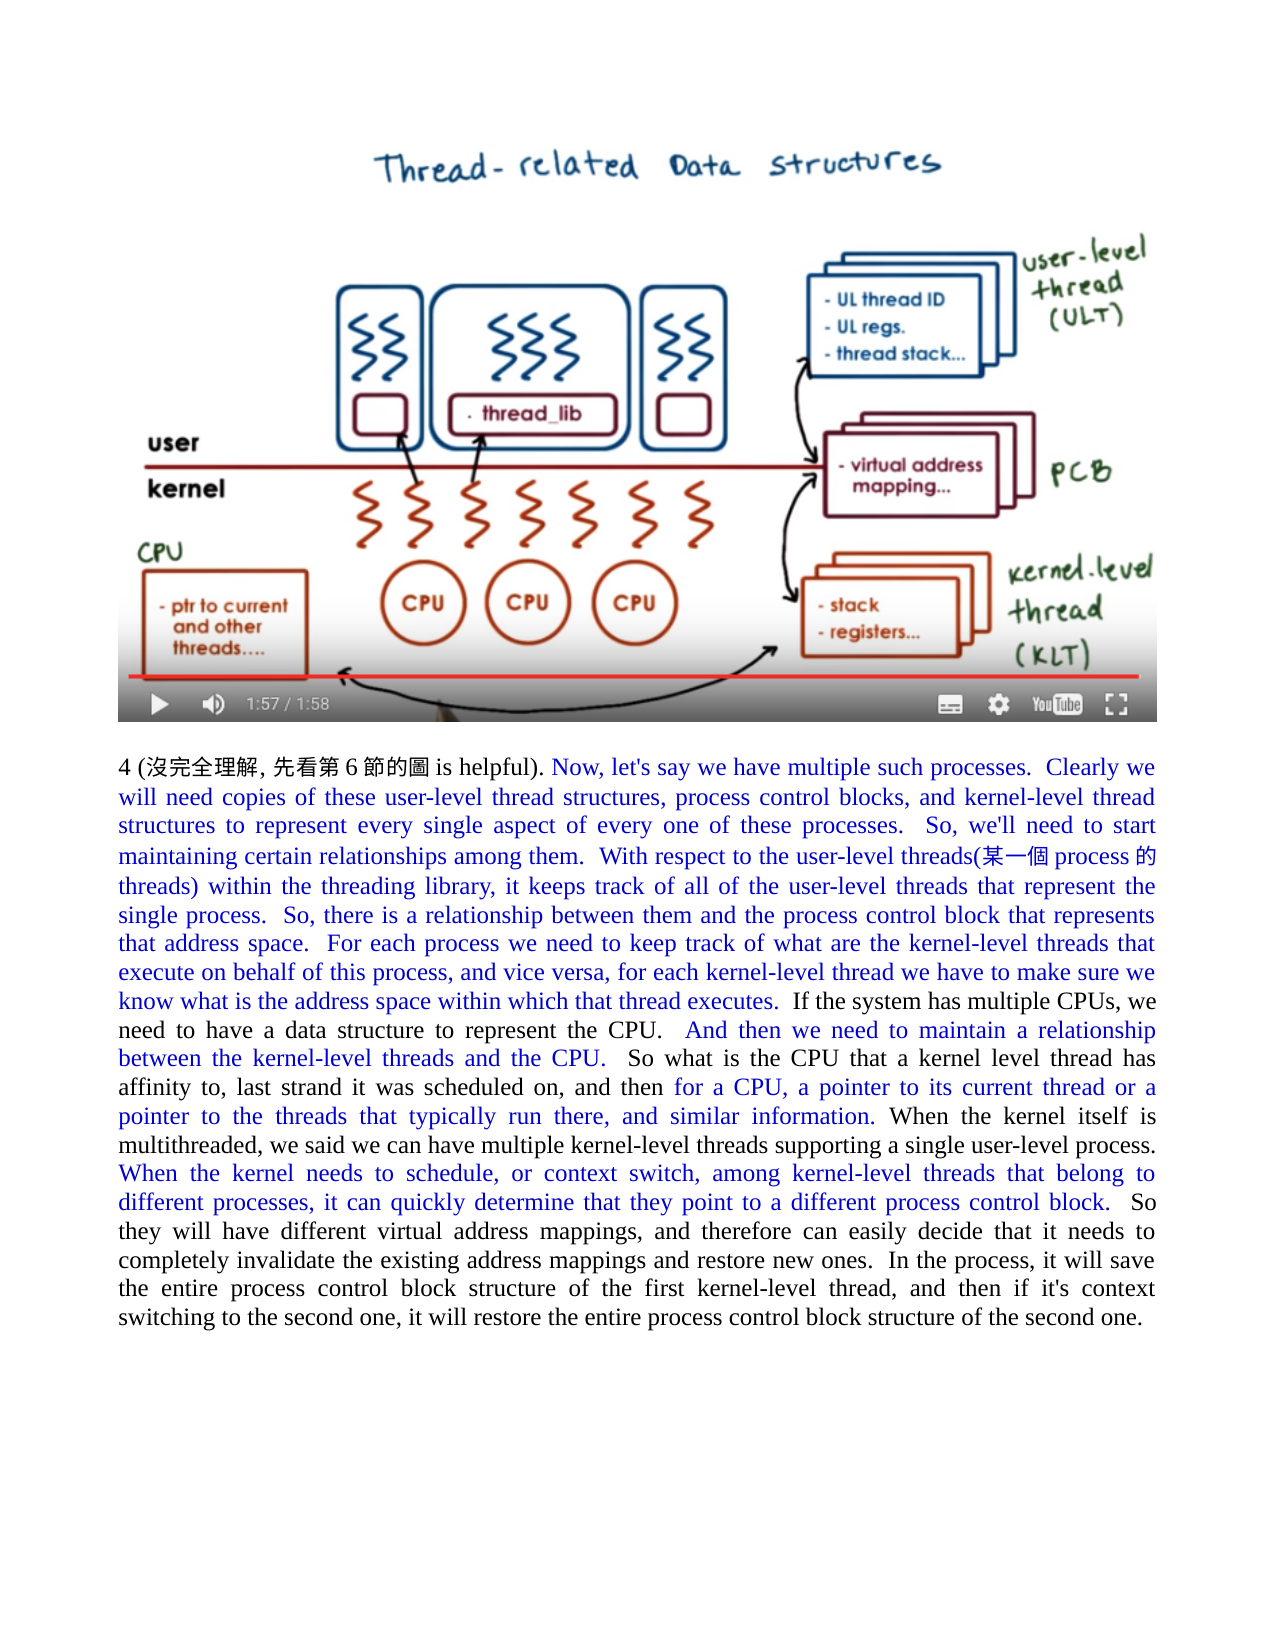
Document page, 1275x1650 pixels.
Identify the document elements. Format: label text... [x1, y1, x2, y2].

picture [118, 146, 1157, 722]
text 4 (沒完全理解, 先看第6節的圖is helpful). Now, let's say we have multiple such processes. Clearly we will need copies of these user-level thread structures, process control blocks, and kernel-level thread structures to represent every single aspect of every one of these processes. So, we'll need to start maintaining certain relationships among them. With respect to the user-level threads(某一個process的threads) within the threading library, it keeps track of all of the user-level threads that represent the single process. So, there is a relationship between them and the process control block that represents that address space. For each process we need to keep track of what are the kernel-level threads that execute on behalf of this process, and vice versa, for each kernel-level thread we have to make sure we know what is the address space within which that thread executes. If the system has multiple CPUs, we need to have a data structure to represent the CPU. And then we need to maintain a relationship between the kernel-level threads and the CPU. So what is the CPU that a kernel level thread has affinity to, last strand it was scheduled on, and then for a CPU, a pointer to its current thread or a pointer to the threads that typically run there, and similar information. When the kernel itself is multithreaded, we said we can have multiple kernel-level threads supporting a single user-level process. When the kernel needs to schedule, or context switch, among kernel-level threads that belong to different processes, it can quickly determine that they point to a different process control block. So they will have different virtual address mappings, and therefore can easily decide that it needs to completely invalidate the existing address mappings and restore new ones. In the process, it will save the entire process control block structure of the first kernel-level thread, and then if it's context switching to the second one, it will restore the entire process control block structure of the second one. [118, 750, 1157, 1331]
